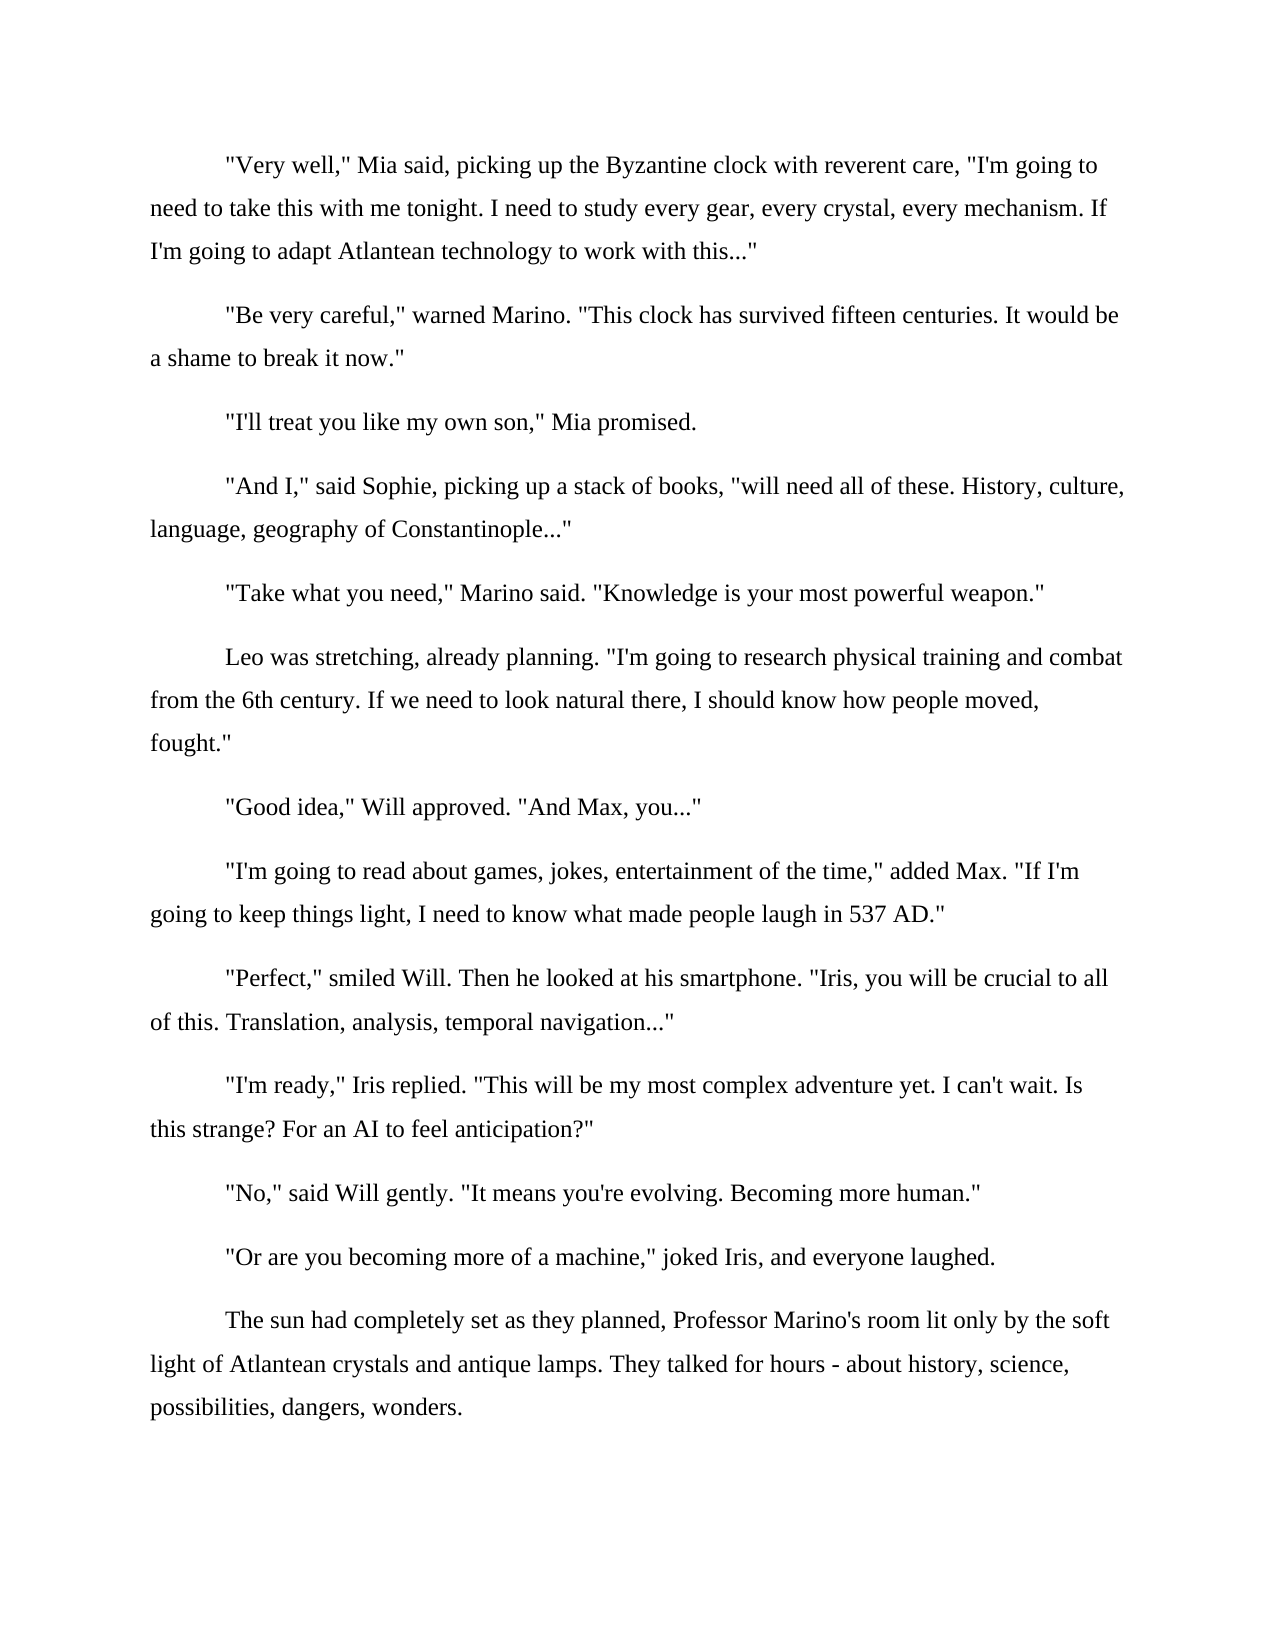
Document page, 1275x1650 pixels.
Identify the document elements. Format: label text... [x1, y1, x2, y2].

text "I'm going to read about games, jokes, entertainment of the time," added Max. "If I'm going to keep things light, I need to know what made people laugh in 537 AD." [150, 856, 1125, 928]
text "Perfect," smiled Will. Then he looked at his smartphone. "Iris, you will be crucial to all of this. Translation, analysis, temporal navigation..." [150, 963, 1125, 1035]
text "And I," said Sophie, picking up a stack of books, "will need all of these. History, culture, language, geography of Constantinople..." [150, 471, 1125, 543]
text "Good idea," Will approved. "And Max, you..." [150, 792, 1125, 821]
text "No," said Will gently. "It means you're evolving. Becoming more human." [150, 1178, 1125, 1206]
text Leo was stretching, already planning. "I'm going to research physical training and combat from the 6th century. If we need to look natural there, I should know how people moved, fought." [150, 642, 1125, 757]
text "Or are you becoming more of a machine," joked Iris, and everyone laughed. [150, 1242, 1125, 1270]
text "I'm ready," Iris replied. "This will be my most complex adventure yet. I can't wait. Is this strange? For an AI to feel anticipation?" [150, 1071, 1125, 1142]
text "Very well," Mia said, picking up the Byzantine clock with reverent care, "I'm going to need to take this with me tonight. I need to study every gear, every crystal, every mechanism. If I'm going to adapt Atlantean technology to work with this..." [150, 150, 1125, 265]
text "Be very careful," warned Marino. "This clock has survived fifteen centuries. It would be a shame to break it now." [150, 300, 1125, 372]
text "I'll treat you like my own son," Mia promised. [150, 407, 1125, 436]
text "Take what you need," Marino said. "Knowledge is your most powerful weapon." [150, 578, 1125, 607]
text The sun had completely set as they planned, Professor Marino's room lit only by the soft light of Atlantean crystals and antique lamps. They talked for hours - about history, science, possibilities, dangers, wonders. [150, 1306, 1125, 1421]
